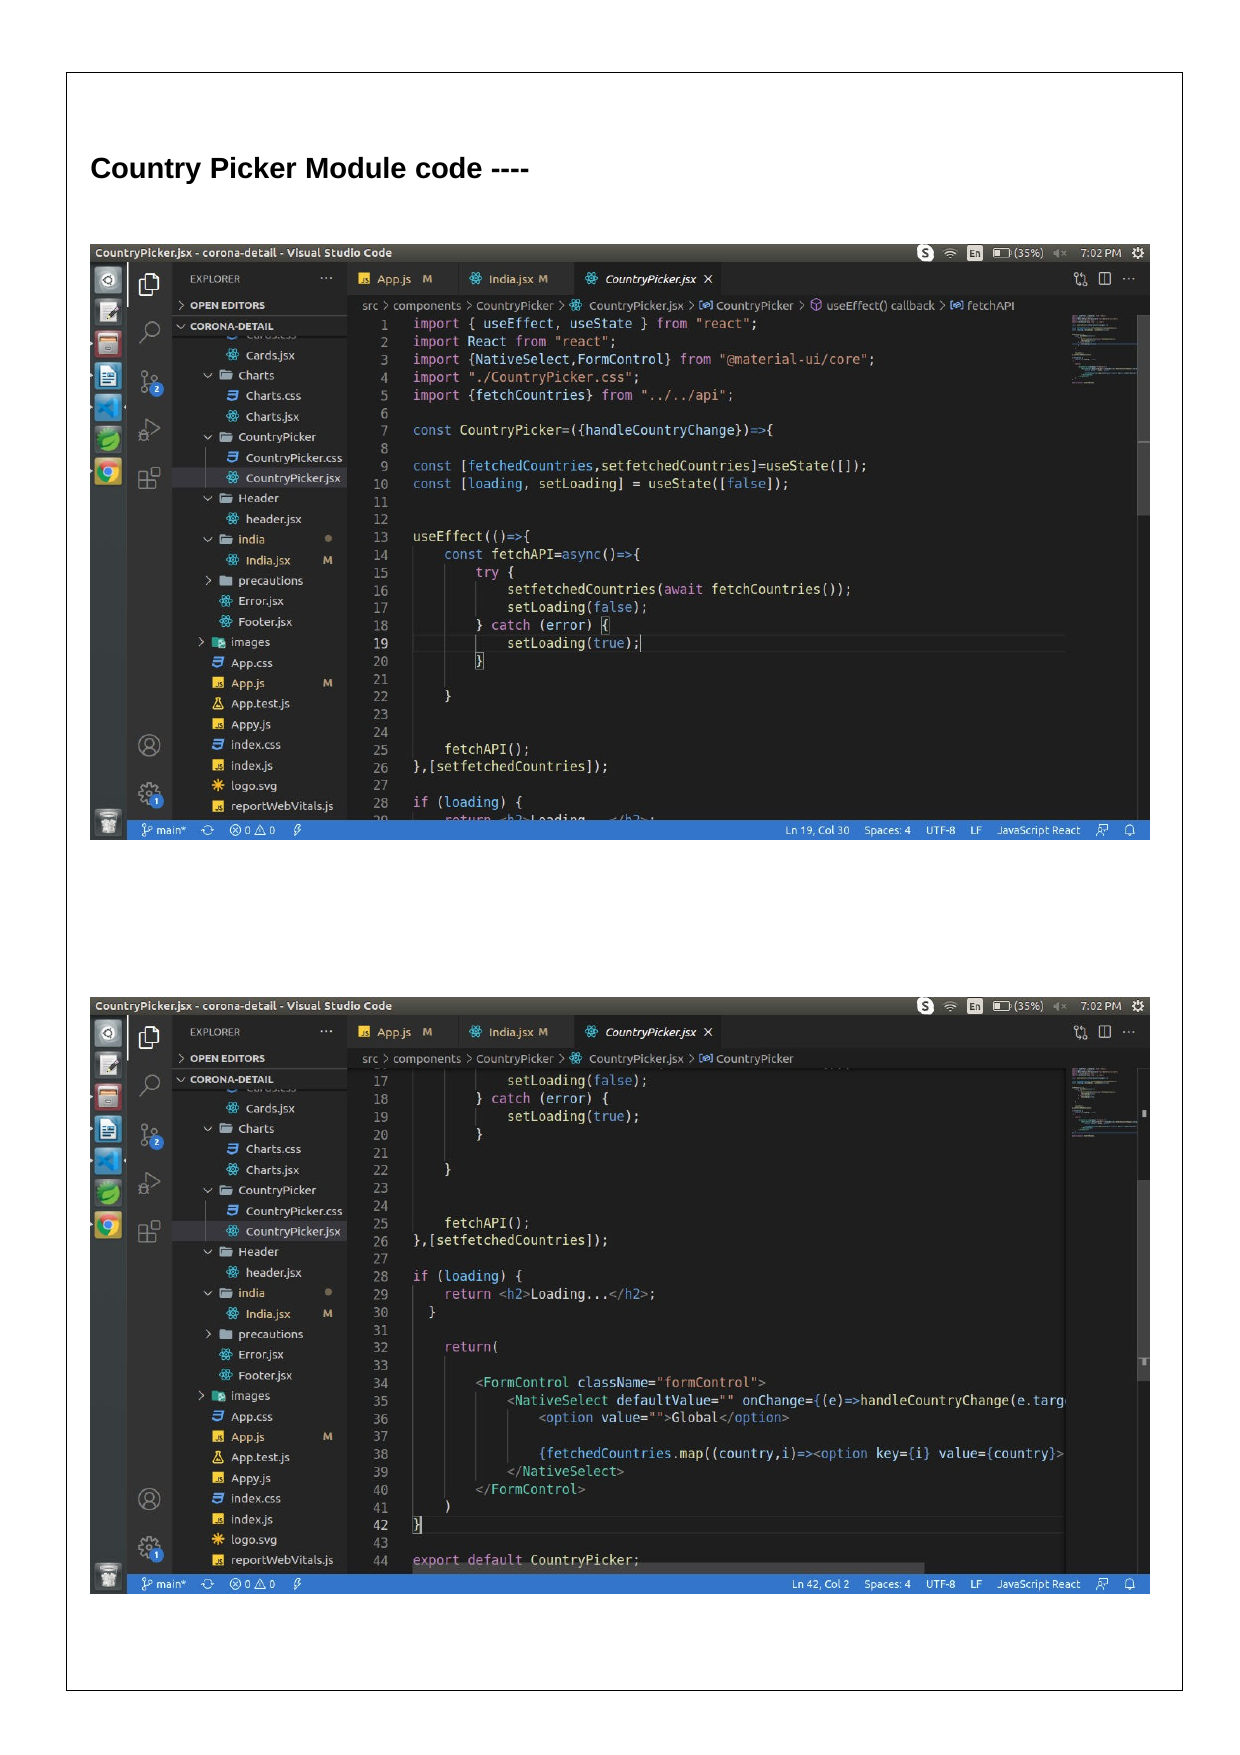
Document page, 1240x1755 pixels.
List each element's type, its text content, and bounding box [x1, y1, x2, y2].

picture [90, 997, 1150, 1594]
picture [90, 244, 1150, 840]
subtitle Country Picker Module code ---- [90, 151, 1064, 185]
